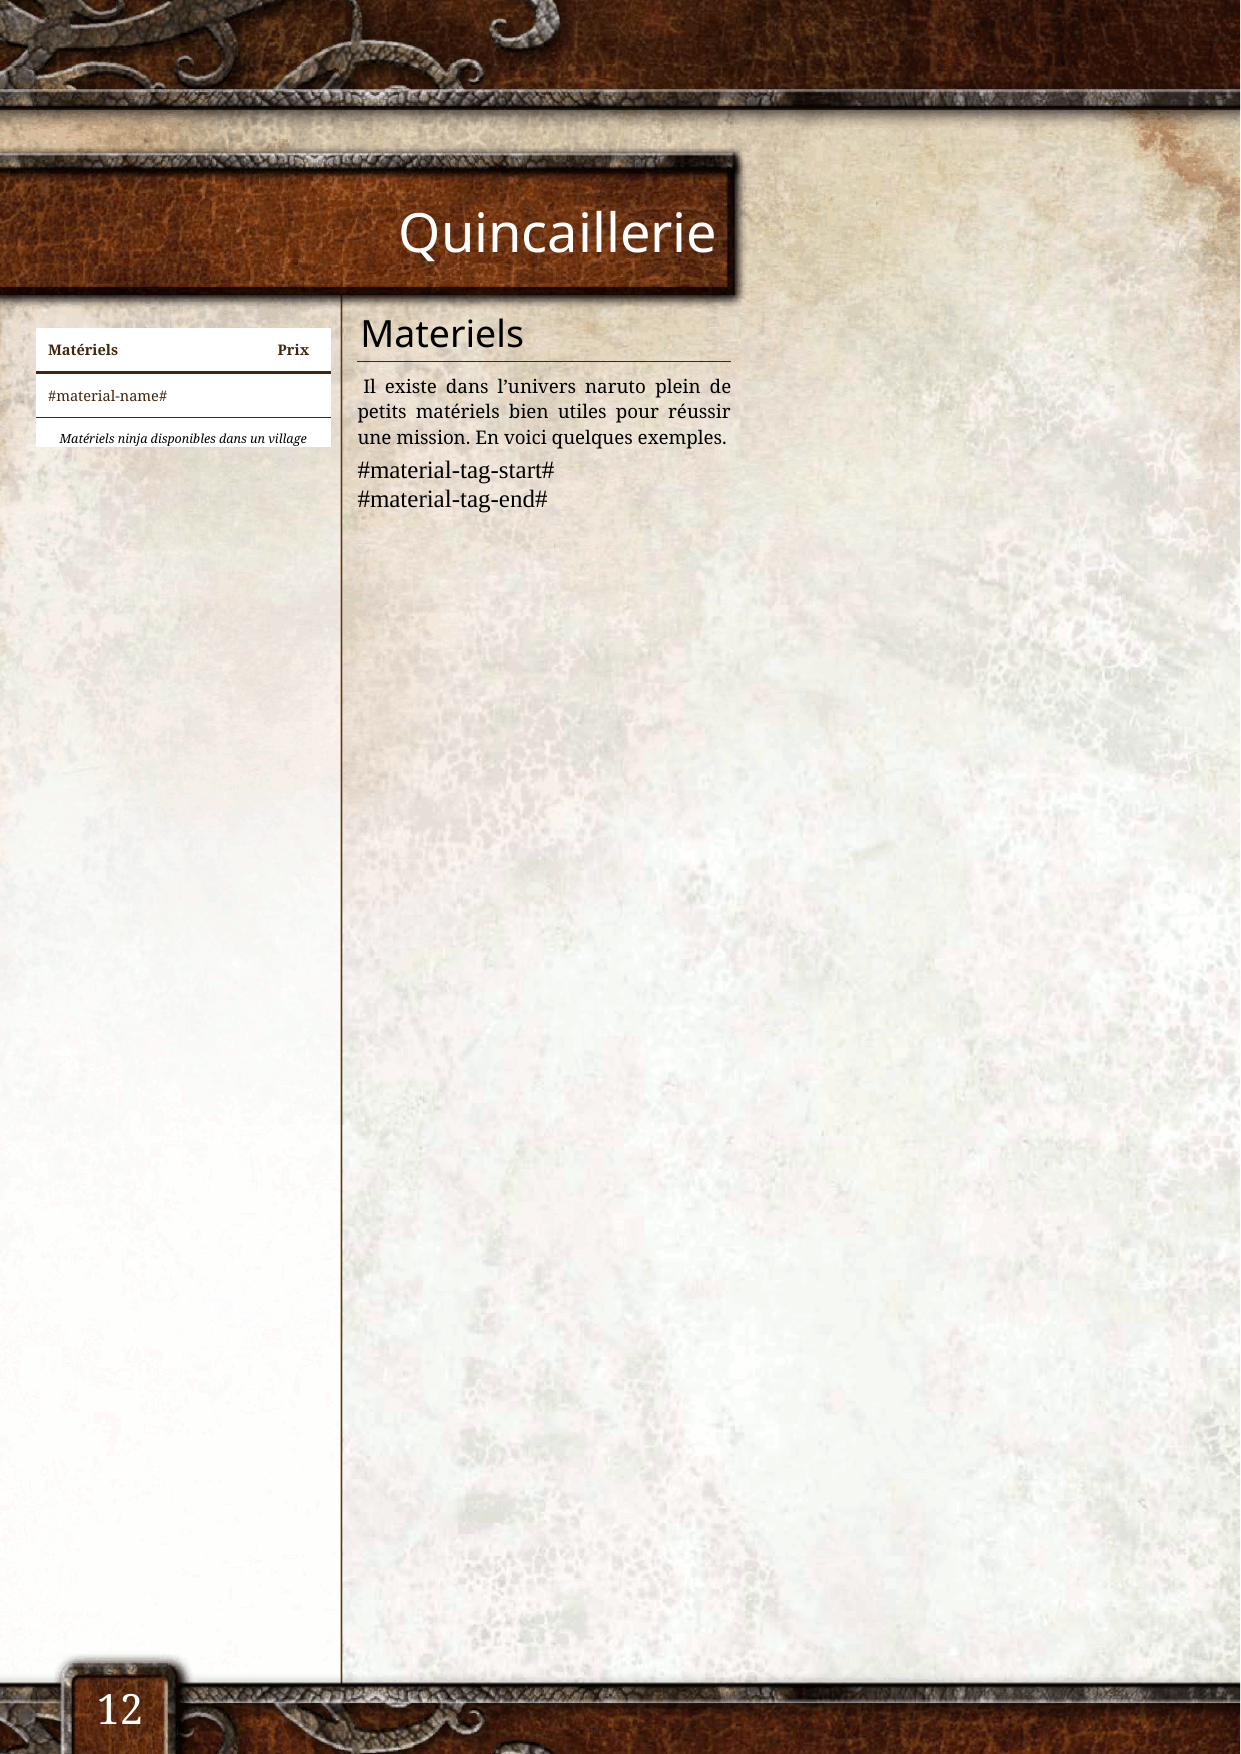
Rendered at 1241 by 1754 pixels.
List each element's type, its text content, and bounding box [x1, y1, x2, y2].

text Matériels ninja disponibles dans un village [36, 430, 331, 447]
table_header Prix [249, 328, 331, 371]
text #material-tag-start# [357, 455, 731, 484]
picture [0, 0, 1241, 1754]
table_cell [249, 374, 331, 417]
table_cell #material-name# [36, 374, 249, 417]
subtitle Materiels [357, 304, 731, 361]
table_header Matériels [36, 328, 249, 371]
text Il existe dans l’univers naruto plein de petits matériels bien utiles pour réussir une mission. En voici quelques exemples. [357, 373, 731, 449]
text #material-tag-end# [357, 484, 731, 513]
